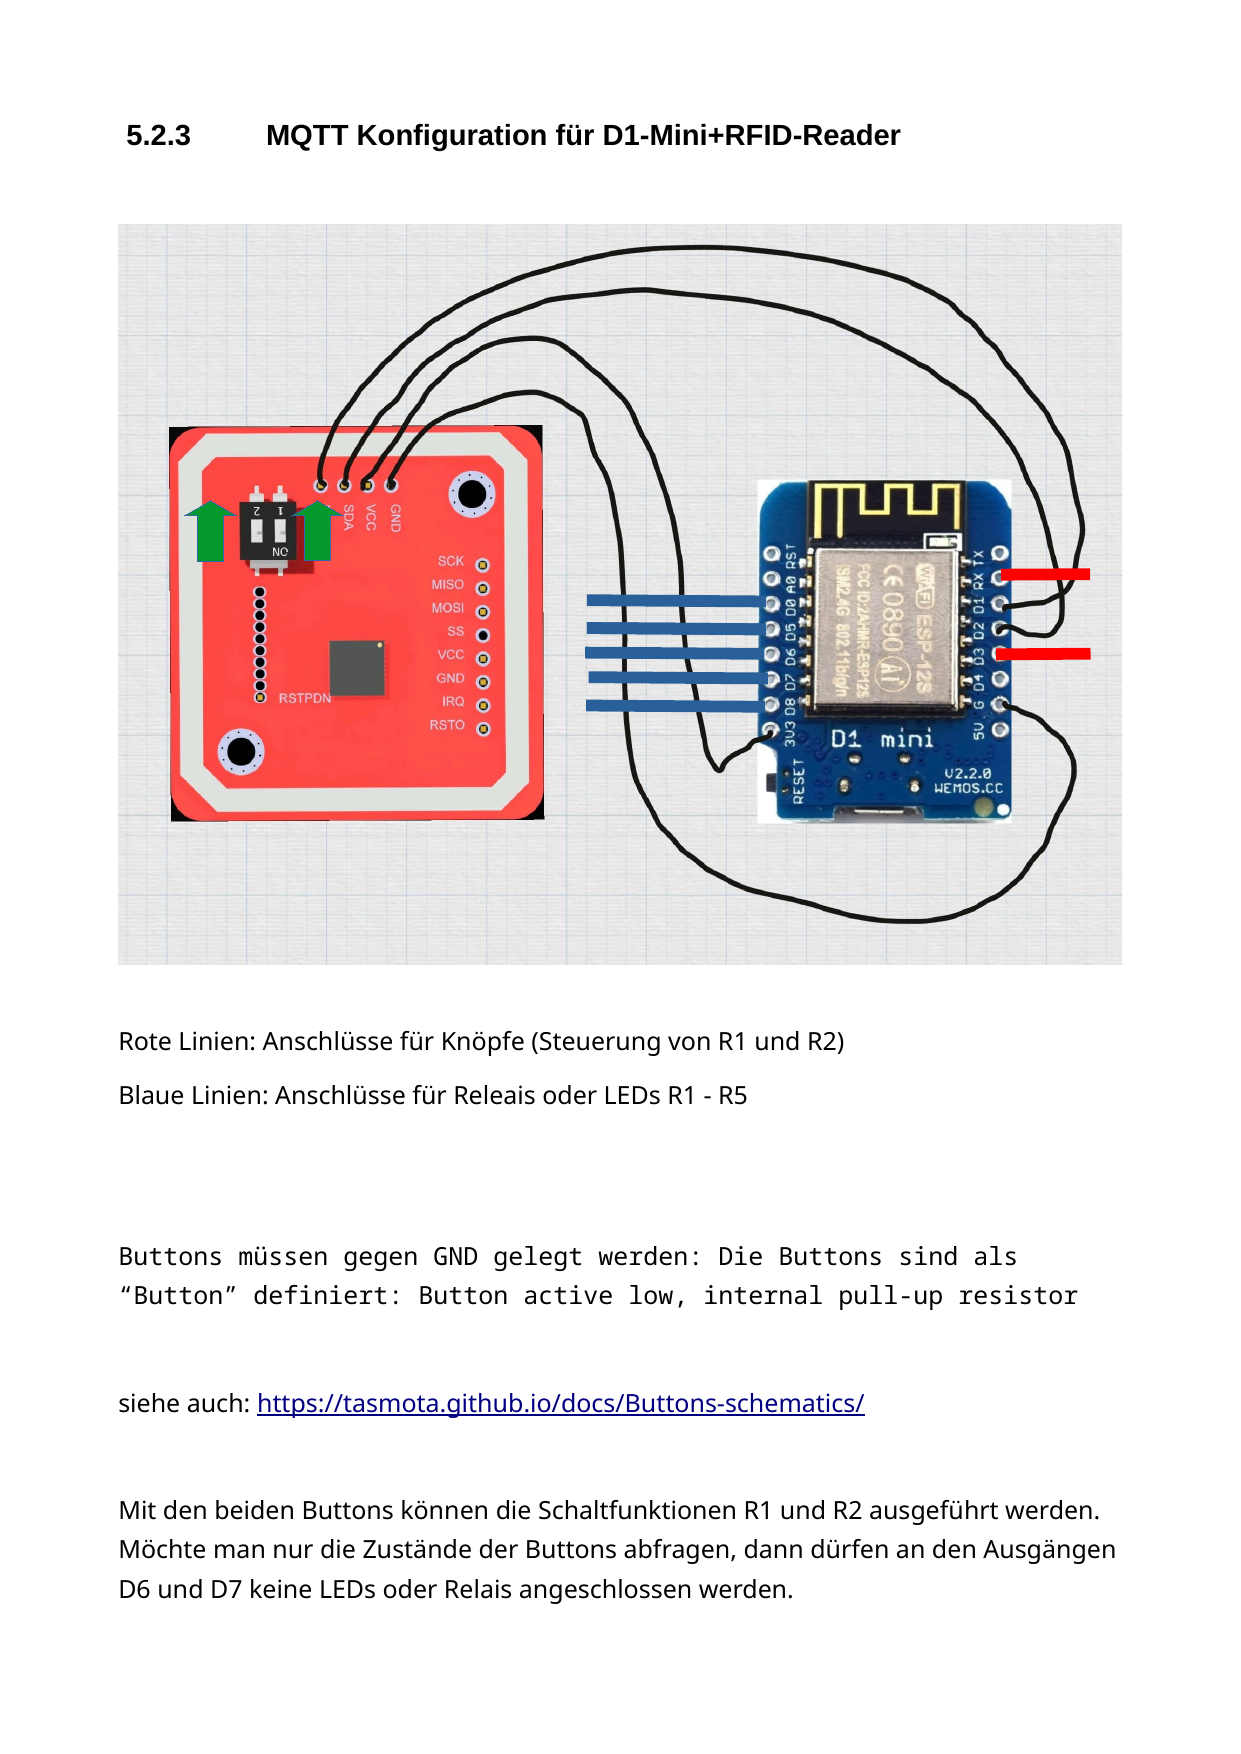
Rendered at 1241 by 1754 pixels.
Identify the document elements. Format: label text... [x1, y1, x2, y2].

text Buttons müssen gegen GND gelegt werden: Die Buttons sind als “Button” definiert: Button active low, internal pull-up resistor [118, 1239, 1122, 1312]
subtitle MQTT Konfiguration für D1-Mini+RFID-Reader [118, 118, 1122, 152]
text Blaue Linien: Anschlüsse für Releais oder LEDs R1 - R5 [118, 1078, 1122, 1112]
text siehe auch: https://tasmota.github.io/docs/Buttons-schematics/ [118, 1386, 1122, 1419]
picture [118, 224, 1123, 965]
text Mit den beiden Buttons können die Schaltfunktionen R1 und R2 ausgeführt werden. Möchte man nur die Zustände der Buttons abfragen, dann dürfen an den Ausgängen D6 und D7 keine LEDs oder Relais angeschlossen werden. [118, 1493, 1122, 1605]
text Rote Linien: Anschlüsse für Knöpfe (Steuerung von R1 und R2) [118, 1024, 1122, 1058]
